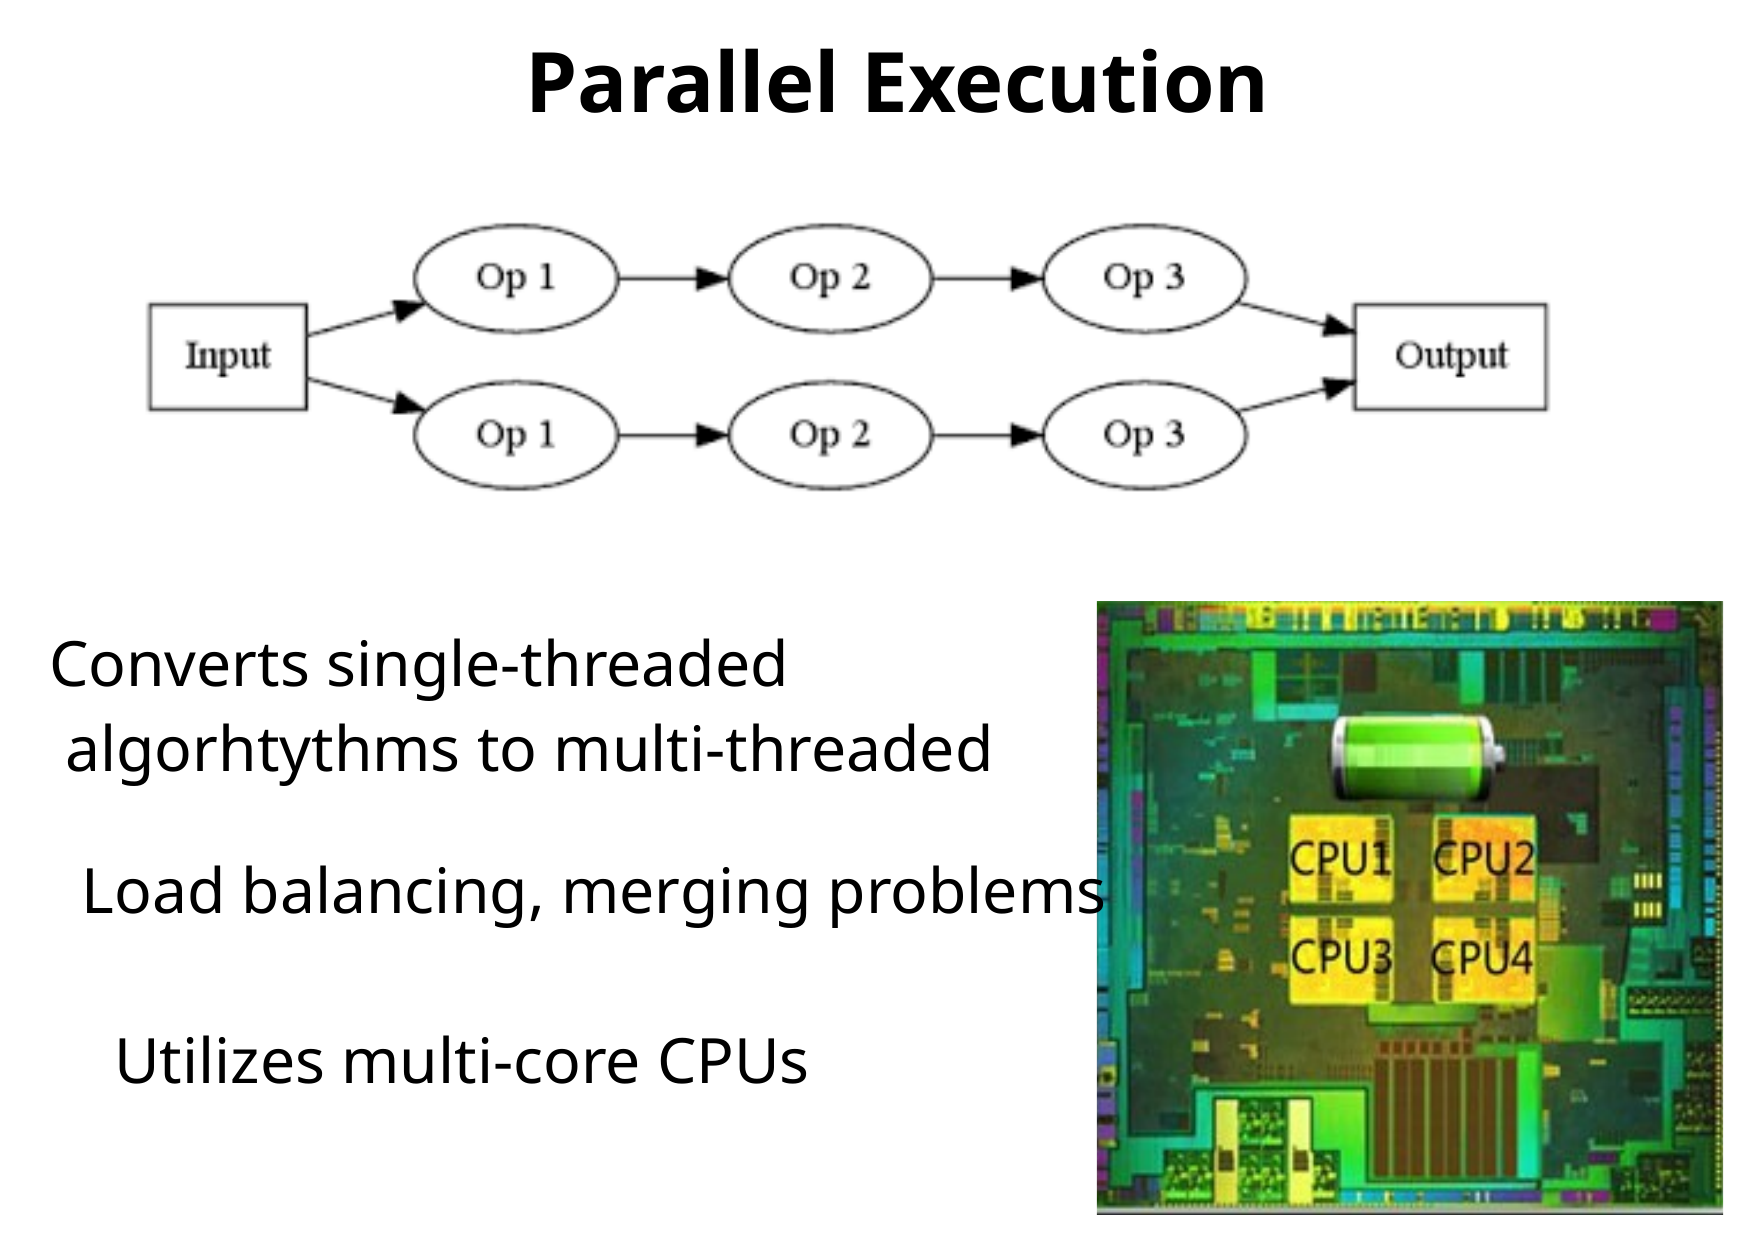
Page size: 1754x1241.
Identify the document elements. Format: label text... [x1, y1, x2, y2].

text Utilizes multi-core CPUs [49, 1017, 1096, 1102]
text Parallel Execution [96, 23, 1699, 137]
text Converts single-threaded [49, 619, 1096, 704]
text Load balancing, merging problems [49, 846, 1096, 932]
picture [1096, 601, 1724, 1215]
text algorhtythms to multi-threaded [49, 704, 1096, 790]
picture [136, 216, 1562, 500]
